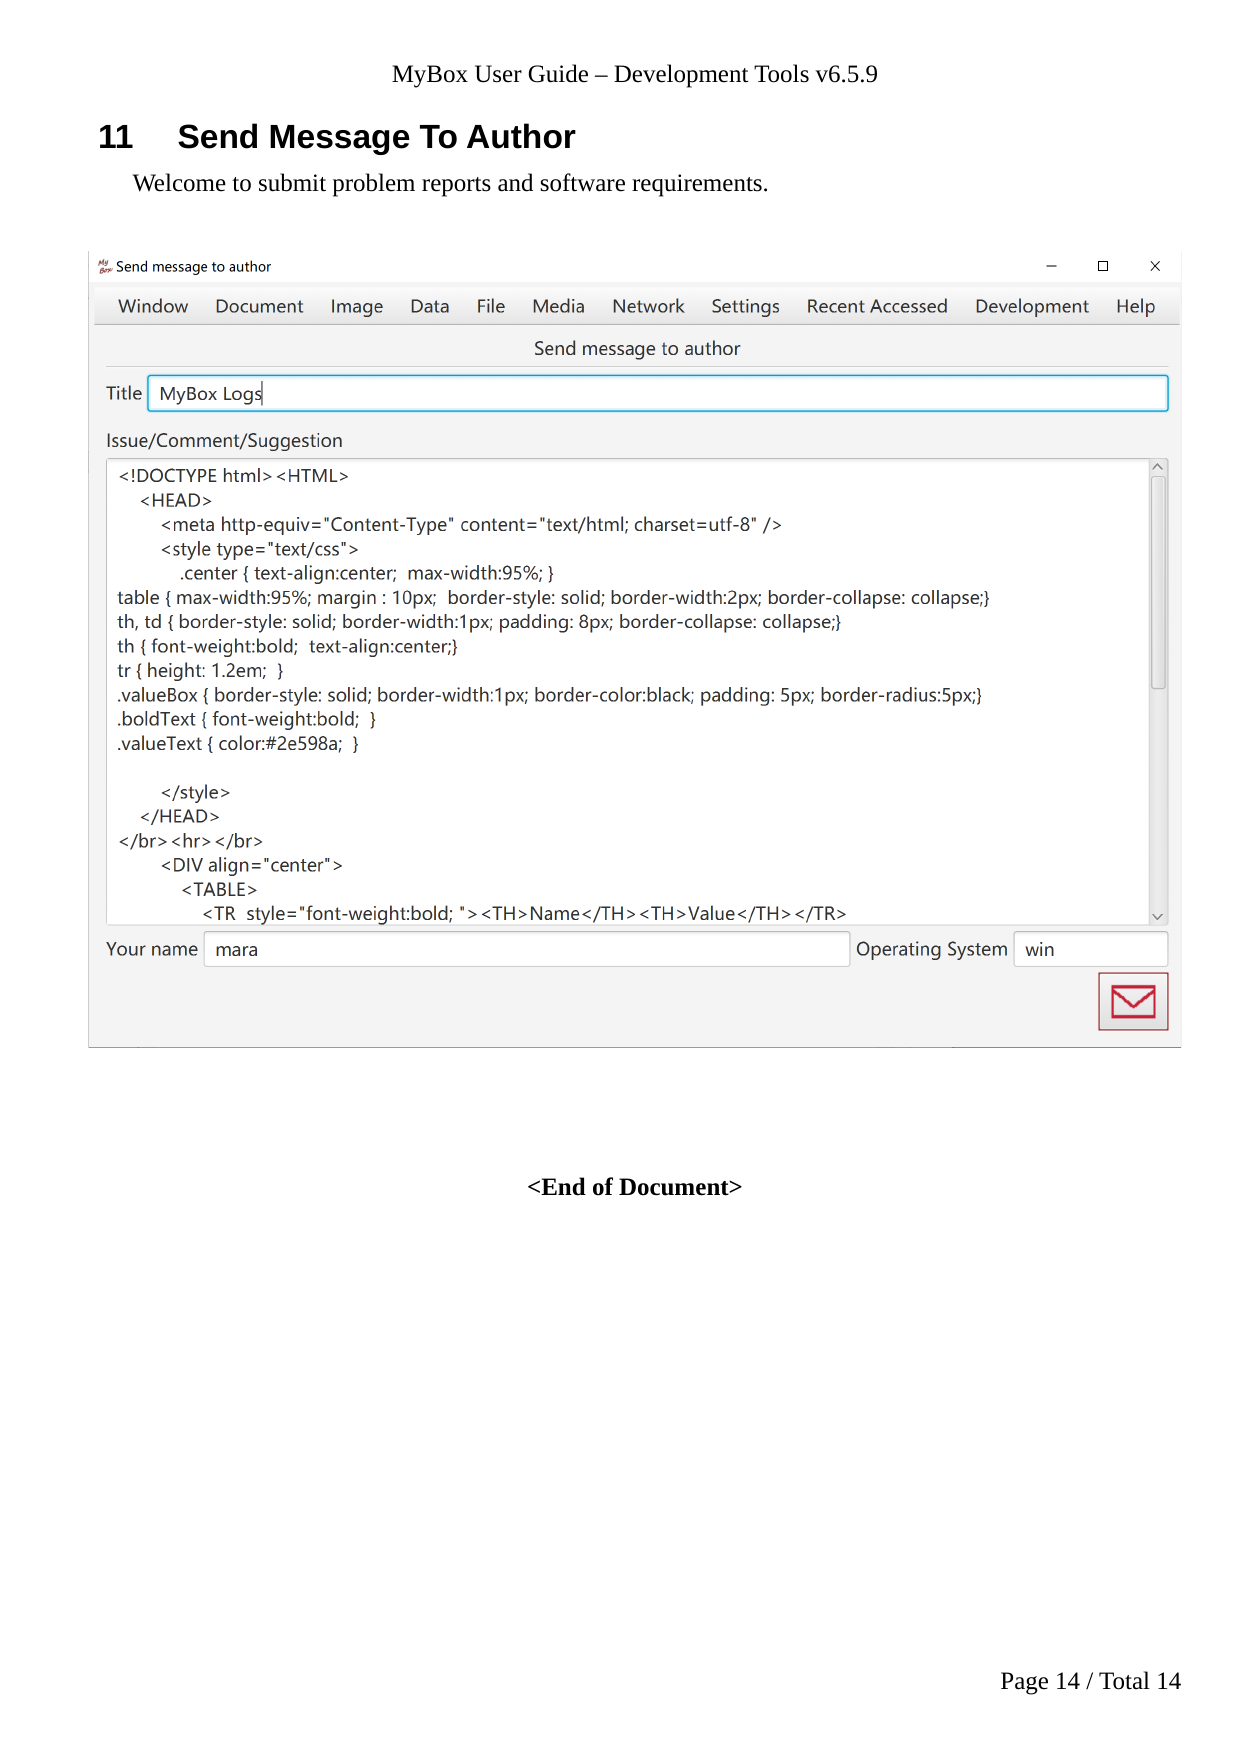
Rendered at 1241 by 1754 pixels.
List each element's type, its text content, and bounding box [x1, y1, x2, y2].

text <End of Document> [88, 1172, 1181, 1201]
picture [88, 251, 1182, 1048]
text Welcome to submit problem reports and software requirements. [88, 168, 1181, 197]
subtitle Send Message To Author [88, 117, 1181, 156]
